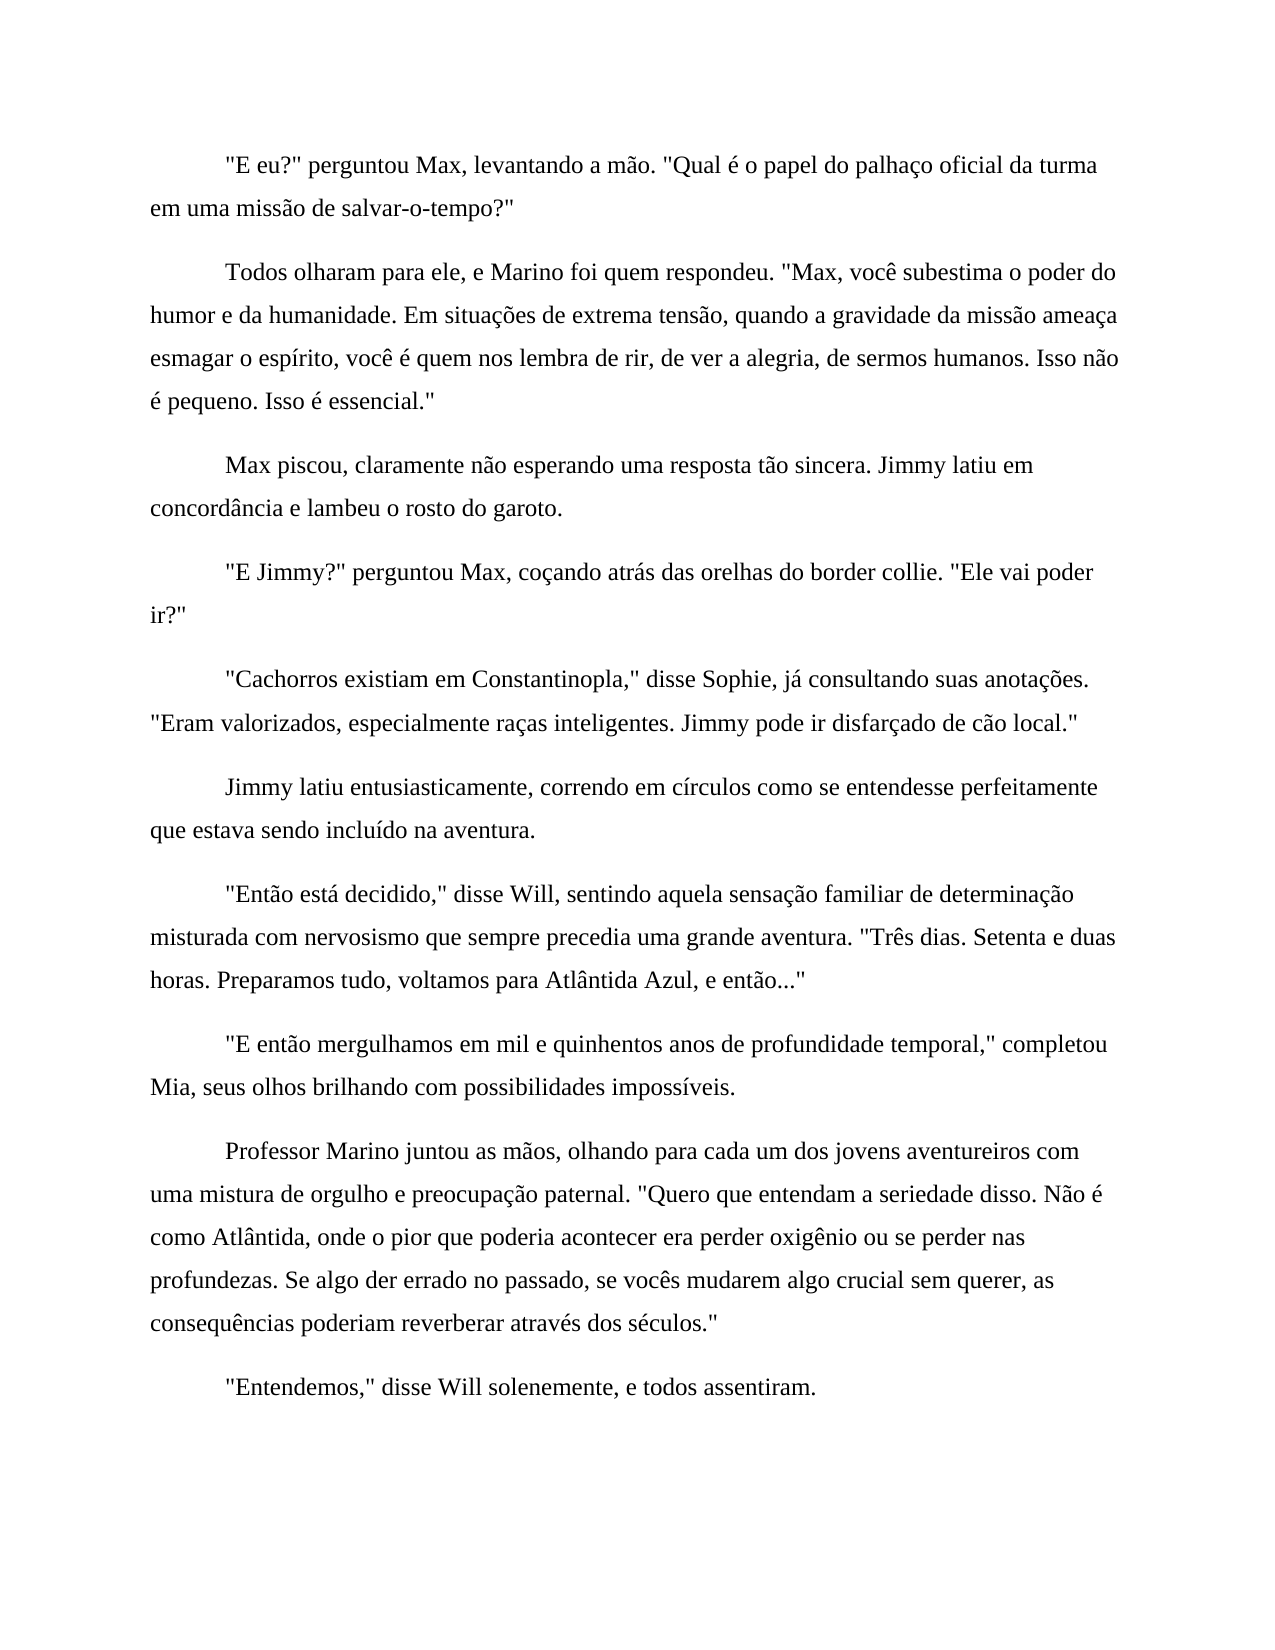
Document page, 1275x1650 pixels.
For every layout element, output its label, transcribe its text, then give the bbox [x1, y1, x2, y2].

text "Então está decidido," disse Will, sentindo aquela sensação familiar de determinação misturada com nervosismo que sempre precedia uma grande aventura. "Três dias. Setenta e duas horas. Preparamos tudo, voltamos para Atlântida Azul, e então..." [150, 879, 1125, 994]
text "E Jimmy?" perguntou Max, coçando atrás das orelhas do border collie. "Ele vai poder ir?" [150, 557, 1125, 629]
text Jimmy latiu entusiasticamente, correndo em círculos como se entendesse perfeitamente que estava sendo incluído na aventura. [150, 772, 1125, 843]
text "Entendemos," disse Will solenemente, e todos assentiram. [150, 1372, 1125, 1401]
text Max piscou, claramente não esperando uma resposta tão sincera. Jimmy latiu em concordância e lambeu o rosto do garoto. [150, 450, 1125, 522]
text "Cachorros existiam em Constantinopla," disse Sophie, já consultando suas anotações. "Eram valorizados, especialmente raças inteligentes. Jimmy pode ir disfarçado de cão local." [150, 664, 1125, 736]
text "E então mergulhamos em mil e quinhentos anos de profundidade temporal," completou Mia, seus olhos brilhando com possibilidades impossíveis. [150, 1029, 1125, 1101]
text Professor Marino juntou as mãos, olhando para cada um dos jovens aventureiros com uma mistura de orgulho e preocupação paternal. "Quero que entendam a seriedade disso. Não é como Atlântida, onde o pior que poderia acontecer era perder oxigênio ou se perder nas profundezas. Se algo der errado no passado, se vocês mudarem algo crucial sem querer, as consequências poderiam reverberar através dos séculos." [150, 1136, 1125, 1337]
text Todos olharam para ele, e Marino foi quem respondeu. "Max, você subestima o poder do humor e da humanidade. Em situações de extrema tensão, quando a gravidade da missão ameaça esmagar o espírito, você é quem nos lembra de rir, de ver a alegria, de sermos humanos. Isso não é pequeno. Isso é essencial." [150, 257, 1125, 415]
text "E eu?" perguntou Max, levantando a mão. "Qual é o papel do palhaço oficial da turma em uma missão de salvar-o-tempo?" [150, 150, 1125, 222]
